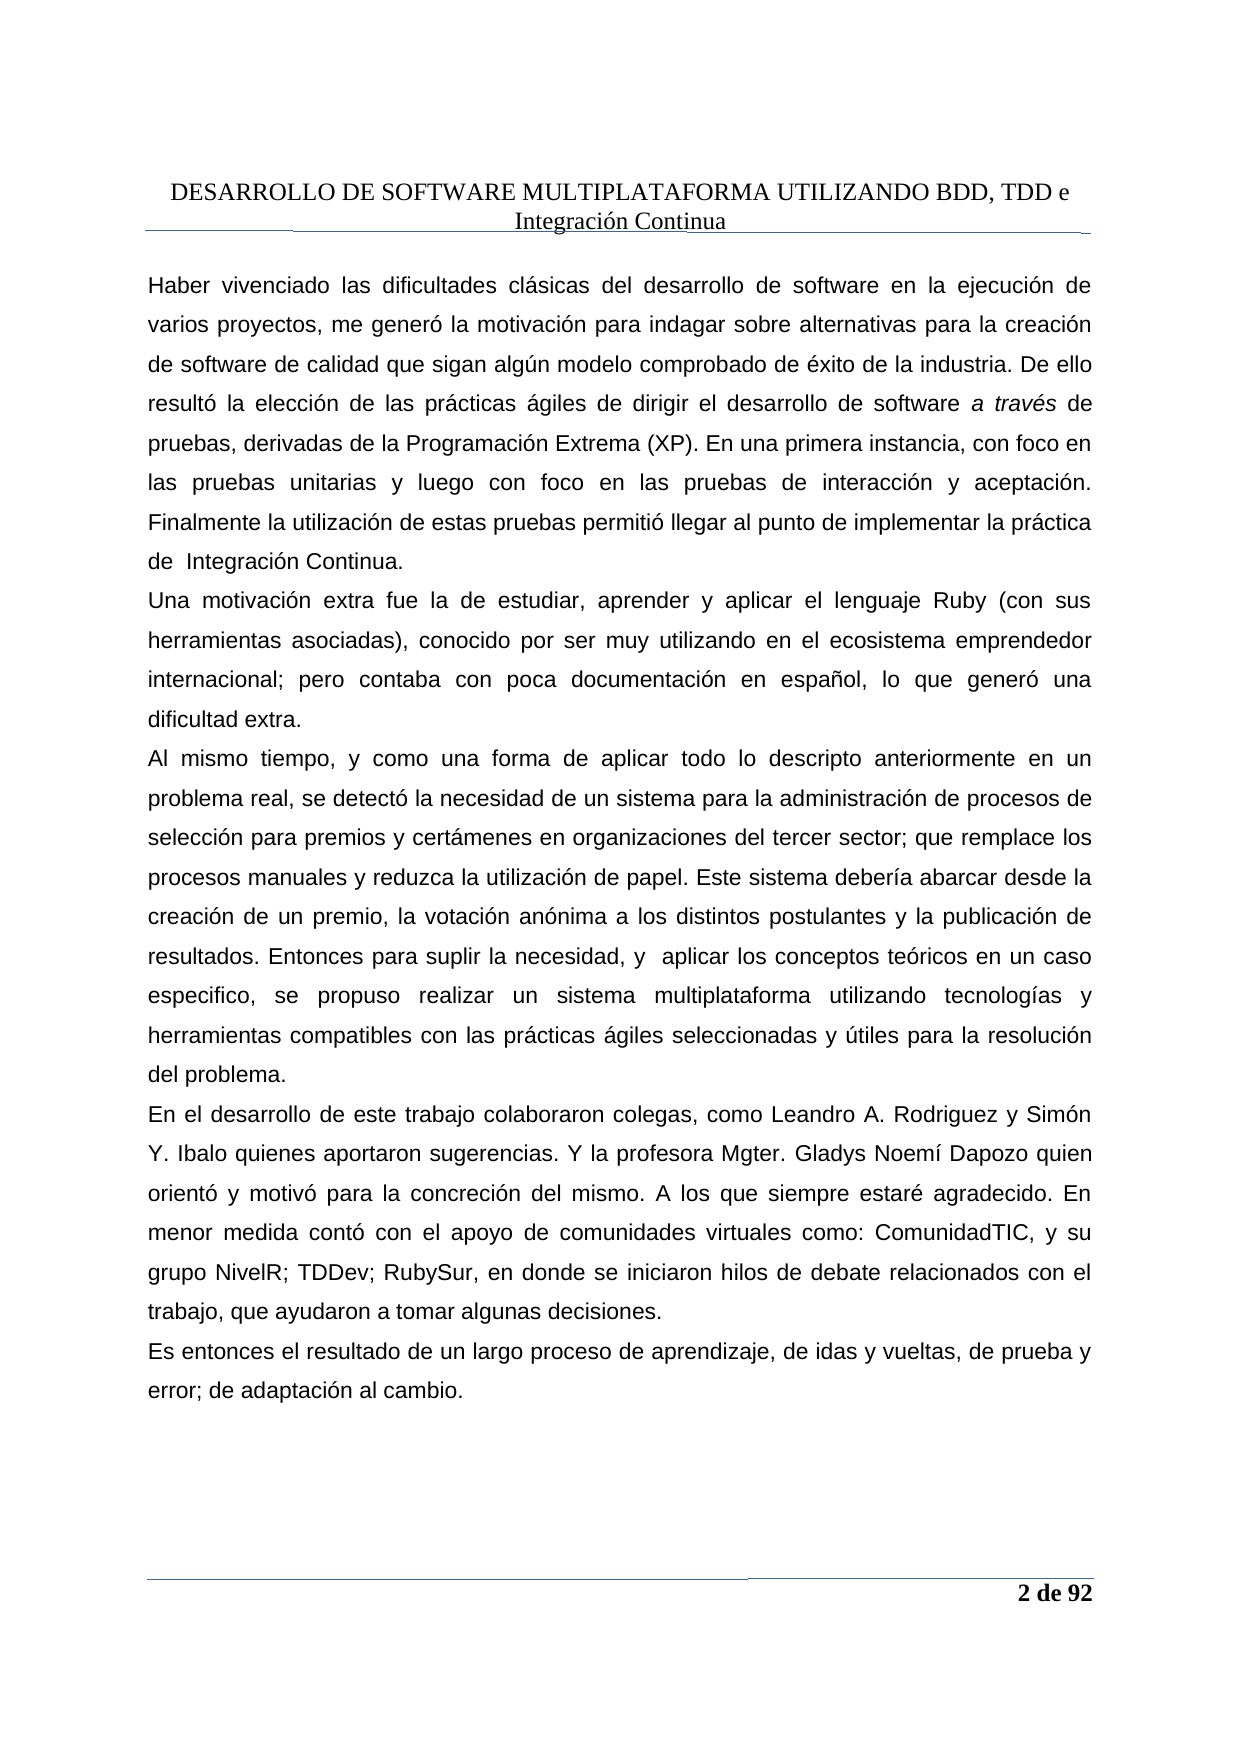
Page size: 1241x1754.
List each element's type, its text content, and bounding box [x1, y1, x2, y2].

text En el desarrollo de este trabajo colaboraron colegas, como Leandro A. Rodriguez y Simón Y. Ibalo quienes aportaron sugerencias. Y la profesora Mgter. Gladys Noemí Dapozo quien orientó y motivó para la concreción del mismo. A los que siempre estaré agradecido. En menor medida contó con el apoyo de comunidades virtuales como: ComunidadTIC, y su grupo NivelR; TDDev; RubySur, en donde se iniciaron hilos de debate relacionados con el trabajo, que ayudaron a tomar algunas decisiones. [148, 1101, 1093, 1324]
text Haber vivenciado las dificultades clásicas del desarrollo de software en la ejecución de varios proyectos, me generó la motivación para indagar sobre alternativas para la creación de software de calidad que sigan algún modelo comprobado de éxito de la industria. De ello resultó la elección de las prácticas ágiles de dirigir el desarrollo de software a través de pruebas, derivadas de la Programación Extrema (XP). En una primera instancia, con foco en las pruebas unitarias y luego con foco en las pruebas de interacción y aceptación. Finalmente la utilización de estas pruebas permitió llegar al punto de implementar la práctica de Integración Continua. [148, 272, 1093, 574]
text Es entonces el resultado de un largo proceso de aprendizaje, de idas y vueltas, de prueba y error; de adaptación al cambio. [148, 1338, 1093, 1403]
text Una motivación extra fue la de estudiar, aprender y aplicar el lenguaje Ruby (con sus herramientas asociadas), conocido por ser muy utilizando en el ecosistema emprendedor internacional; pero contaba con poca documentación en español, lo que generó una dificultad extra. [148, 587, 1093, 732]
text Al mismo tiempo, y como una forma de aplicar todo lo descripto anteriormente en un problema real, se detectó la necesidad de un sistema para la administración de procesos de selección para premios y certámenes en organizaciones del tercer sector; que remplace los procesos manuales y reduzca la utilización de papel. Este sistema debería abarcar desde la creación de un premio, la votación anónima a los distintos postulantes y la publicación de resultados. Entonces para suplir la necesidad, y aplicar los conceptos teóricos en un caso especifico, se propuso realizar un sistema multiplataforma utilizando tecnologías y herramientas compatibles con las prácticas ágiles seleccionadas y útiles para la resolución del problema. [148, 745, 1093, 1088]
